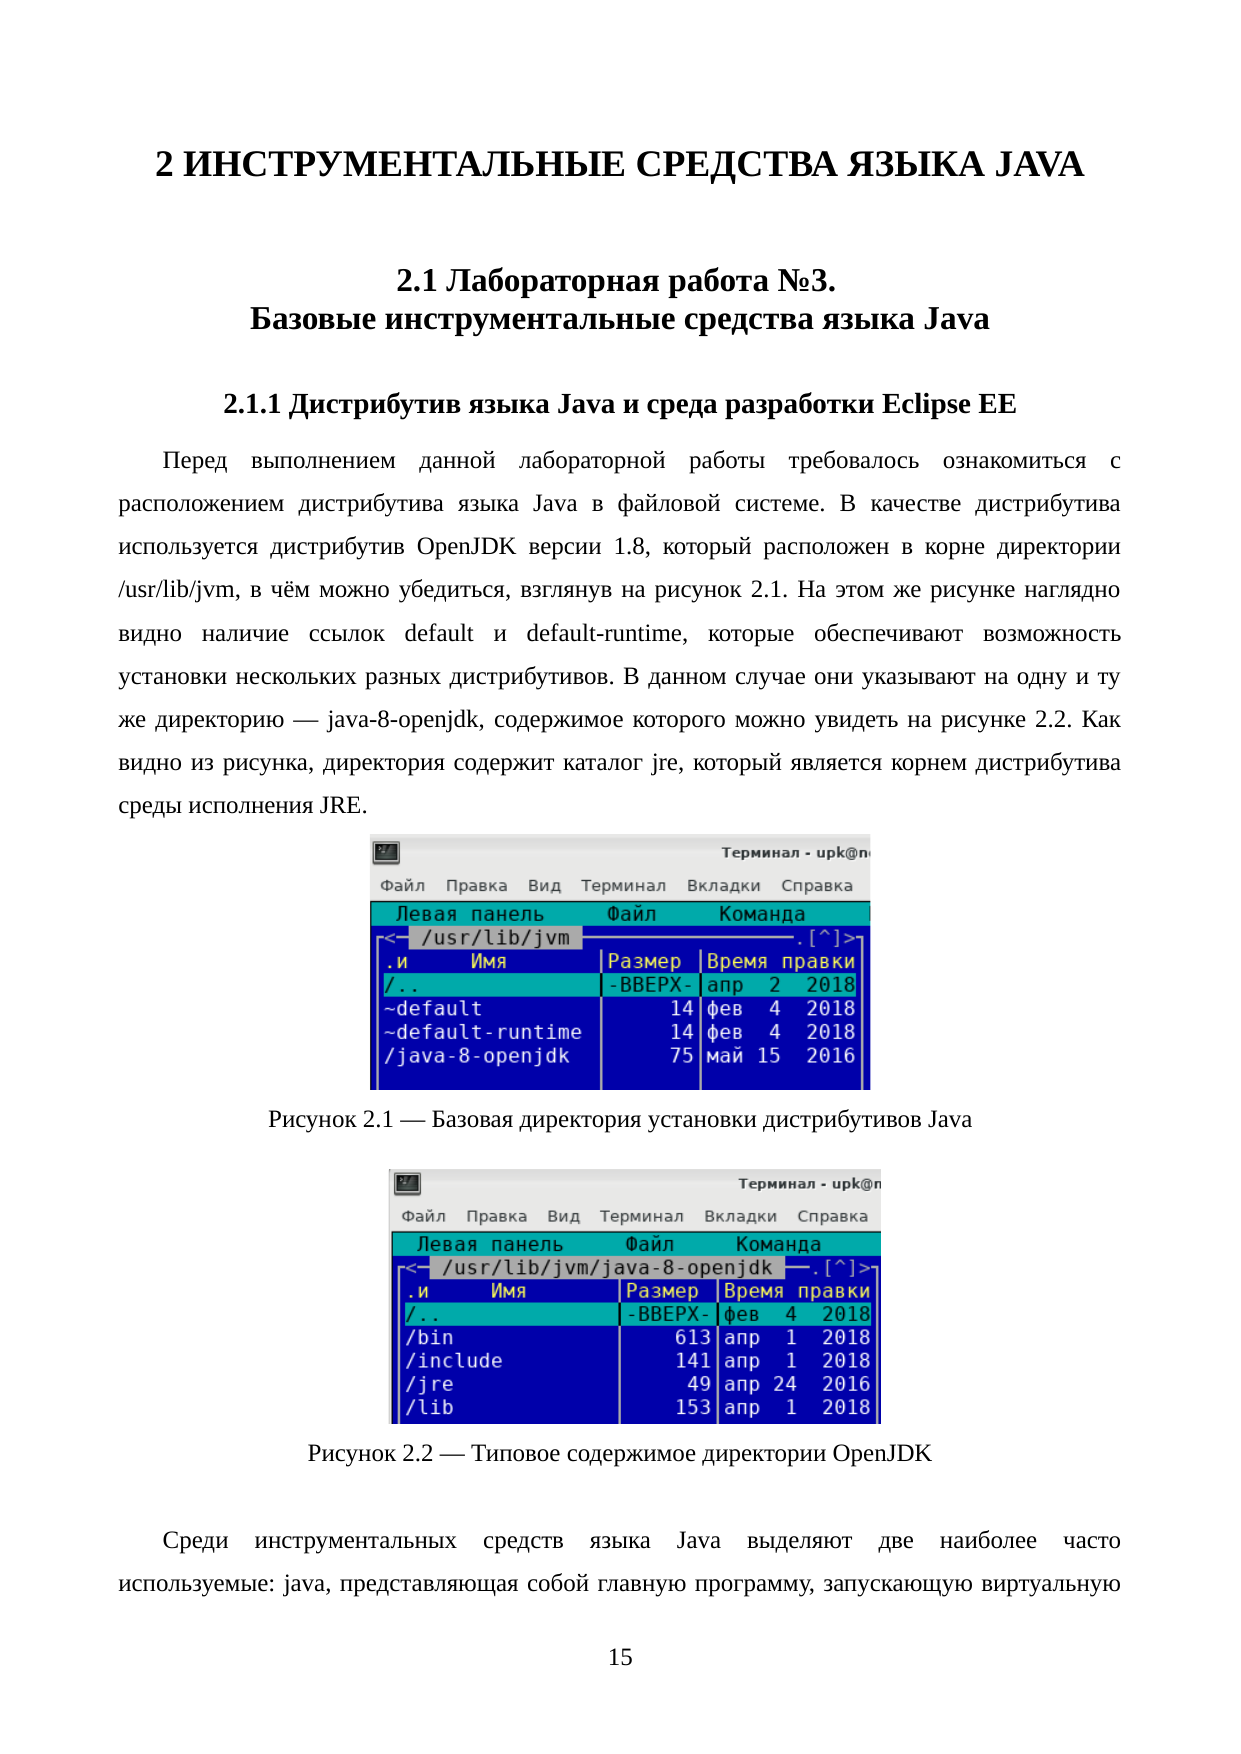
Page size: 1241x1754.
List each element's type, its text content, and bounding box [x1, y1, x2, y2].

text Среди инструментальных средств языка Java выделяют две наиболее часто используемые: java, представляющая собой главную программу, запускающую виртуальную [118, 1525, 1122, 1597]
subtitle 2.1 Лабораторная работа №3. Базовые инструментальные средства языка Java [118, 260, 1122, 337]
text Рисунок 2.2 — Типовое содержимое директории OpenJDK [118, 1147, 1122, 1467]
picture [369, 834, 871, 1090]
text Рисунок 2.1 — Базовая директория установки дистрибутивов Java [118, 833, 1122, 1133]
subtitle 2 ИНСТРУМЕНТАЛЬНЫЕ СРЕДСТВА ЯЗЫКА JAVA [118, 142, 1122, 185]
text Перед выполнением данной лабораторной работы требовалось ознакомиться с расположением дистрибутива языка Java в файловой системе. В качестве дистрибутива используется дистрибутив OpenJDK версии 1.8, который расположен в корне директории /usr/lib/jvm, в чём можно убедиться, взглянув на рисунок 2.1. На этом же рисунке наглядно видно наличие ссылок default и default-runtime, которые обеспечивают возможность установки нескольких разных дистрибутивов. В данном случае они указывают на одну и ту же директорию — java-8-openjdk, содержимое которого можно увидеть на рисунке 2.2. Как видно из рисунка, директория содержит каталог jre, который является корнем дистрибутива среды исполнения JRE. [118, 445, 1122, 819]
picture [388, 1169, 881, 1424]
subtitle 2.1.1 Дистрибутив языка Java и среда разработки Eclipse EE [118, 387, 1122, 420]
